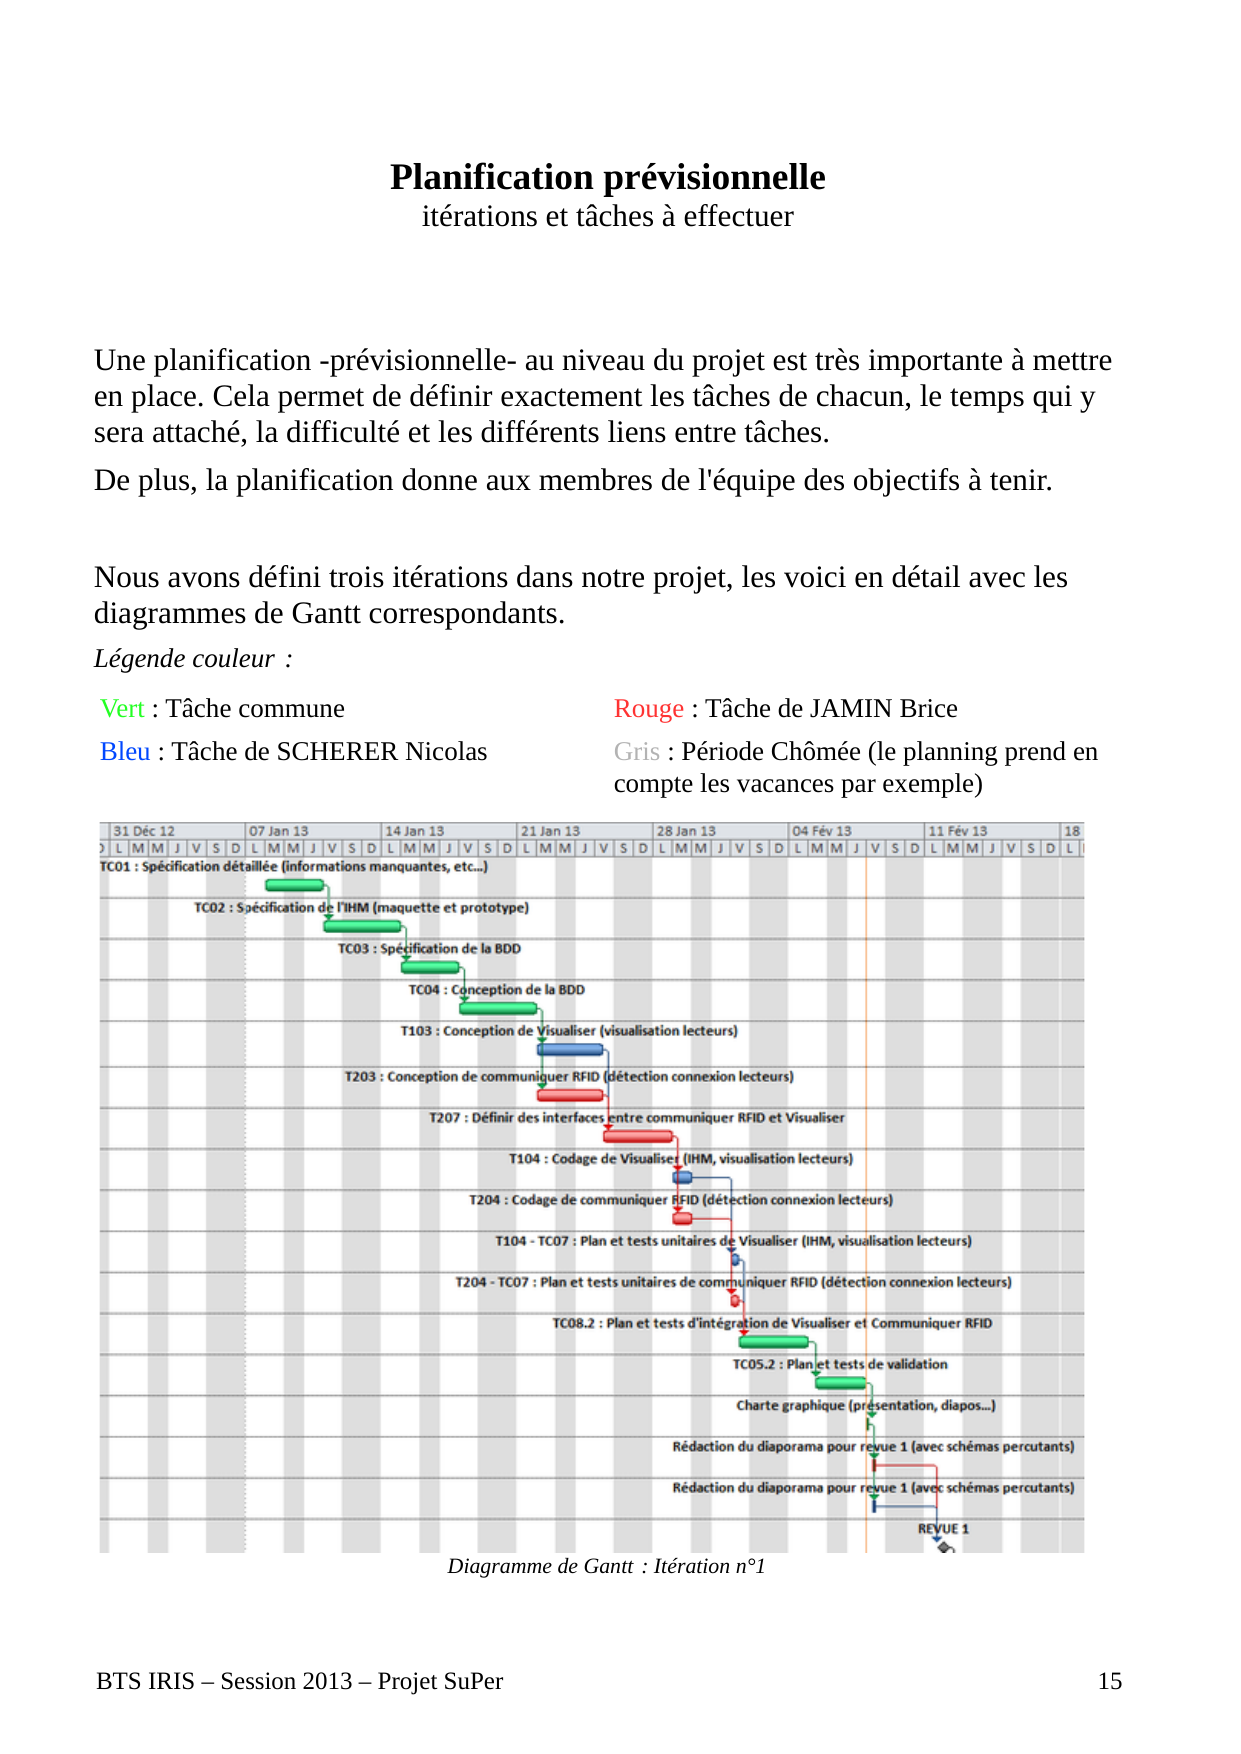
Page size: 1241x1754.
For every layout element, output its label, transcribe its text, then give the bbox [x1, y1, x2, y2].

text Diagramme de Gantt : Itération n°1 [94, 816, 1122, 1578]
text Une planification -prévisionnelle- au niveau du projet est très importante à mettre en place. Cela permet de définir exactement les tâches de chacun, le temps qui y sera attaché, la difficulté et les différents liens entre tâches. [94, 341, 1122, 449]
text itérations et tâches à effectuer [94, 197, 1122, 233]
text Planification prévisionnelle [94, 154, 1122, 197]
picture [99, 822, 1085, 1553]
text Légende couleur : [94, 642, 1122, 674]
text Nous avons défini trois itérations dans notre projet, les voici en détail avec les diagrammes de Gantt correspondants. [94, 558, 1122, 630]
table_header Vert : Tâche commune Bleu : Tâche de SCHERER Nicolas [94, 686, 608, 816]
text De plus, la planification donne aux membres de l'équipe des objectifs à tenir. [94, 461, 1122, 497]
table_header Rouge : Tâche de JAMIN Brice Gris : Période Chômée (le planning prend en compte les vacances par exemple) [608, 686, 1122, 816]
